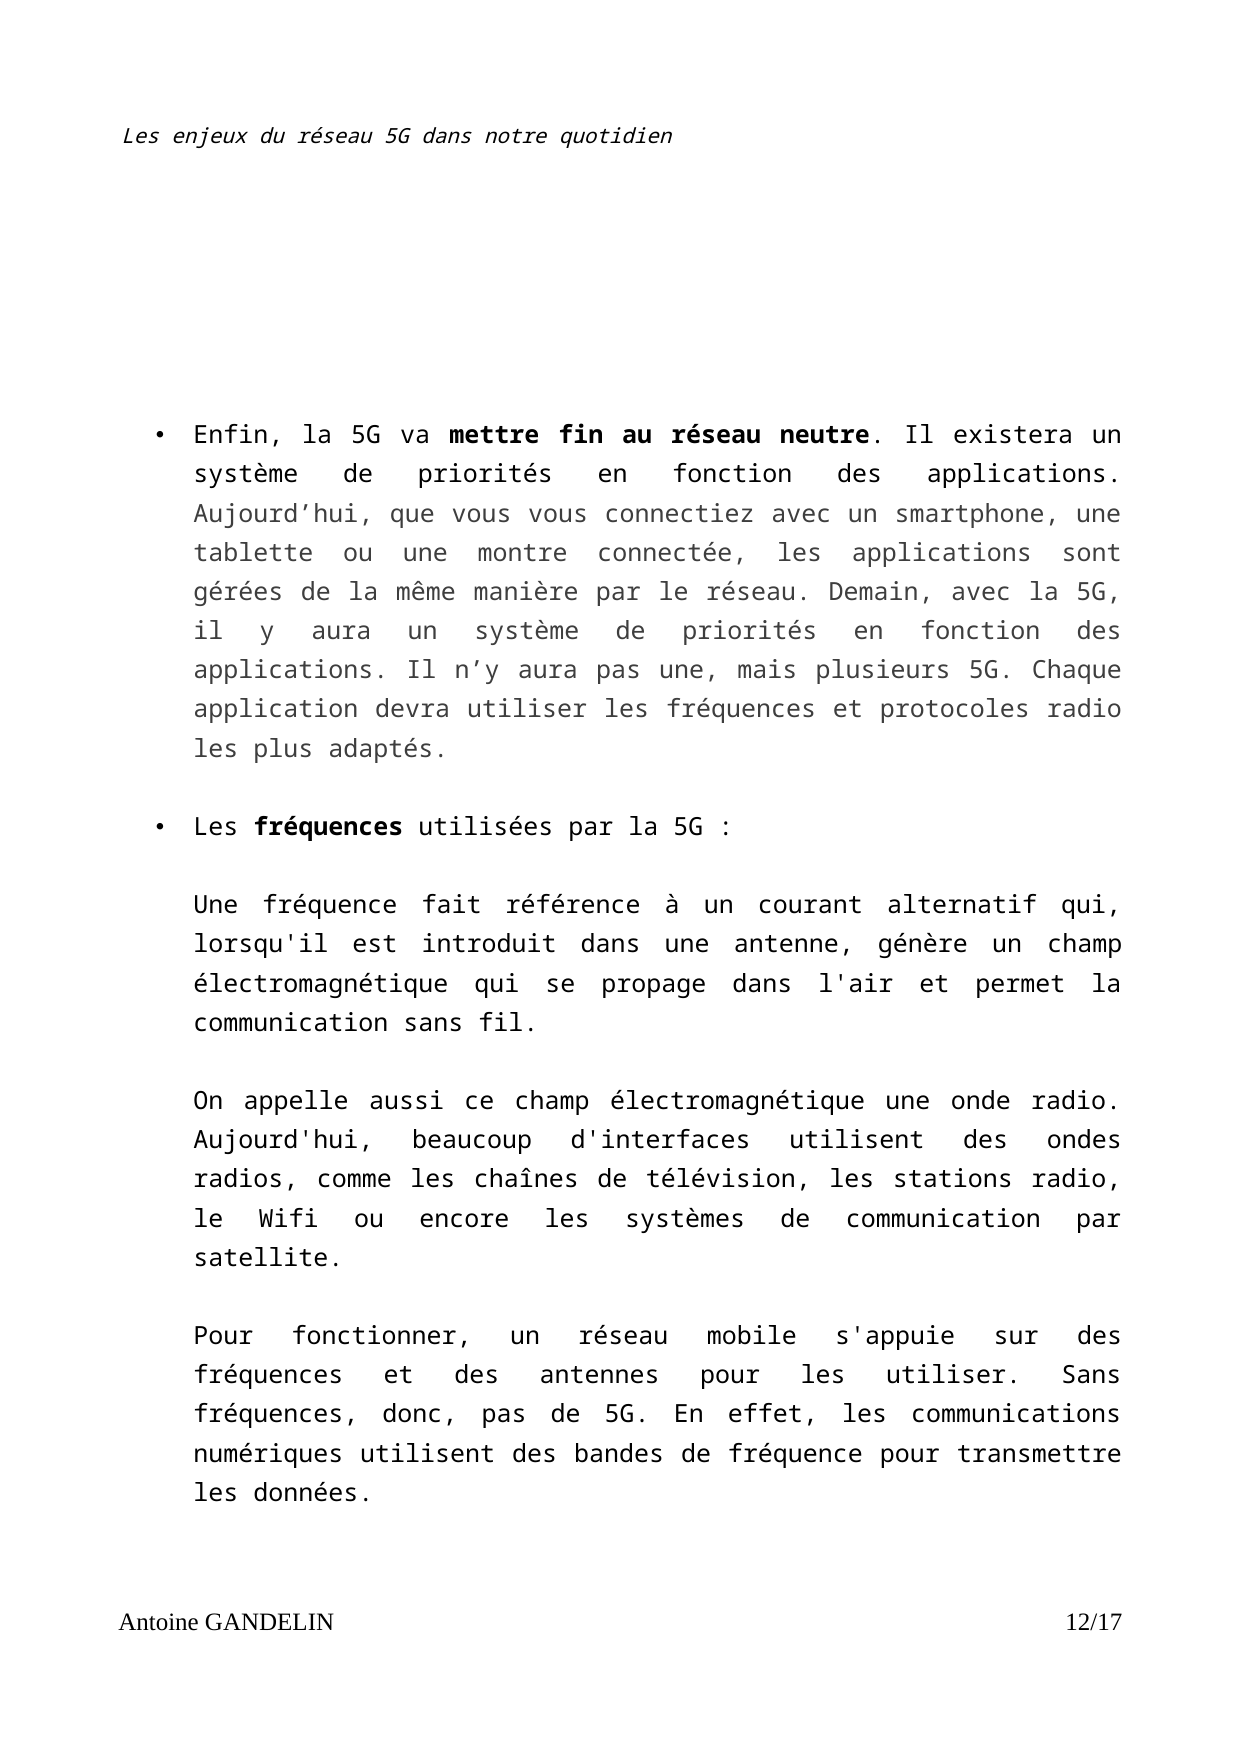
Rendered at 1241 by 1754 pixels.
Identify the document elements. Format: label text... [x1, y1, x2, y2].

list On appelle aussi ce champ électromagnétique une onde radio. Aujourd'hui, beaucoup d'interfaces utilisent des ondes radios, comme les chaînes de télévision, les stations radio, le Wifi ou encore les systèmes de communication par satellite. [156, 1058, 1122, 1273]
list Enfin, la 5G va mettre fin au réseau neutre. Il existera un système de priorités en fonction des applications. Aujourd’hui, que vous vous connectiez avec un smartphone, une tablette ou une montre connectée, les applications sont gérées de la même manière par le réseau. Demain, avec la 5G, il y aura un système de priorités en fonction des applications. Il n’y aura pas une, mais plusieurs 5G. Chaque application devra utiliser les fréquences et protocoles radio les plus adaptés. [156, 392, 1122, 764]
list Pour fonctionner, un réseau mobile s'appuie sur des fréquences et des antennes pour les utiliser. Sans fréquences, donc, pas de 5G. En effet, les communications numériques utilisent des bandes de fréquence pour transmettre les données. [156, 1293, 1122, 1508]
list Une fréquence fait référence à un courant alternatif qui, lorsqu'il est introduit dans une antenne, génère un champ électromagnétique qui se propage dans l'air et permet la communication sans fil. [156, 862, 1122, 1038]
list Les fréquences utilisées par la 5G : [156, 784, 1122, 843]
